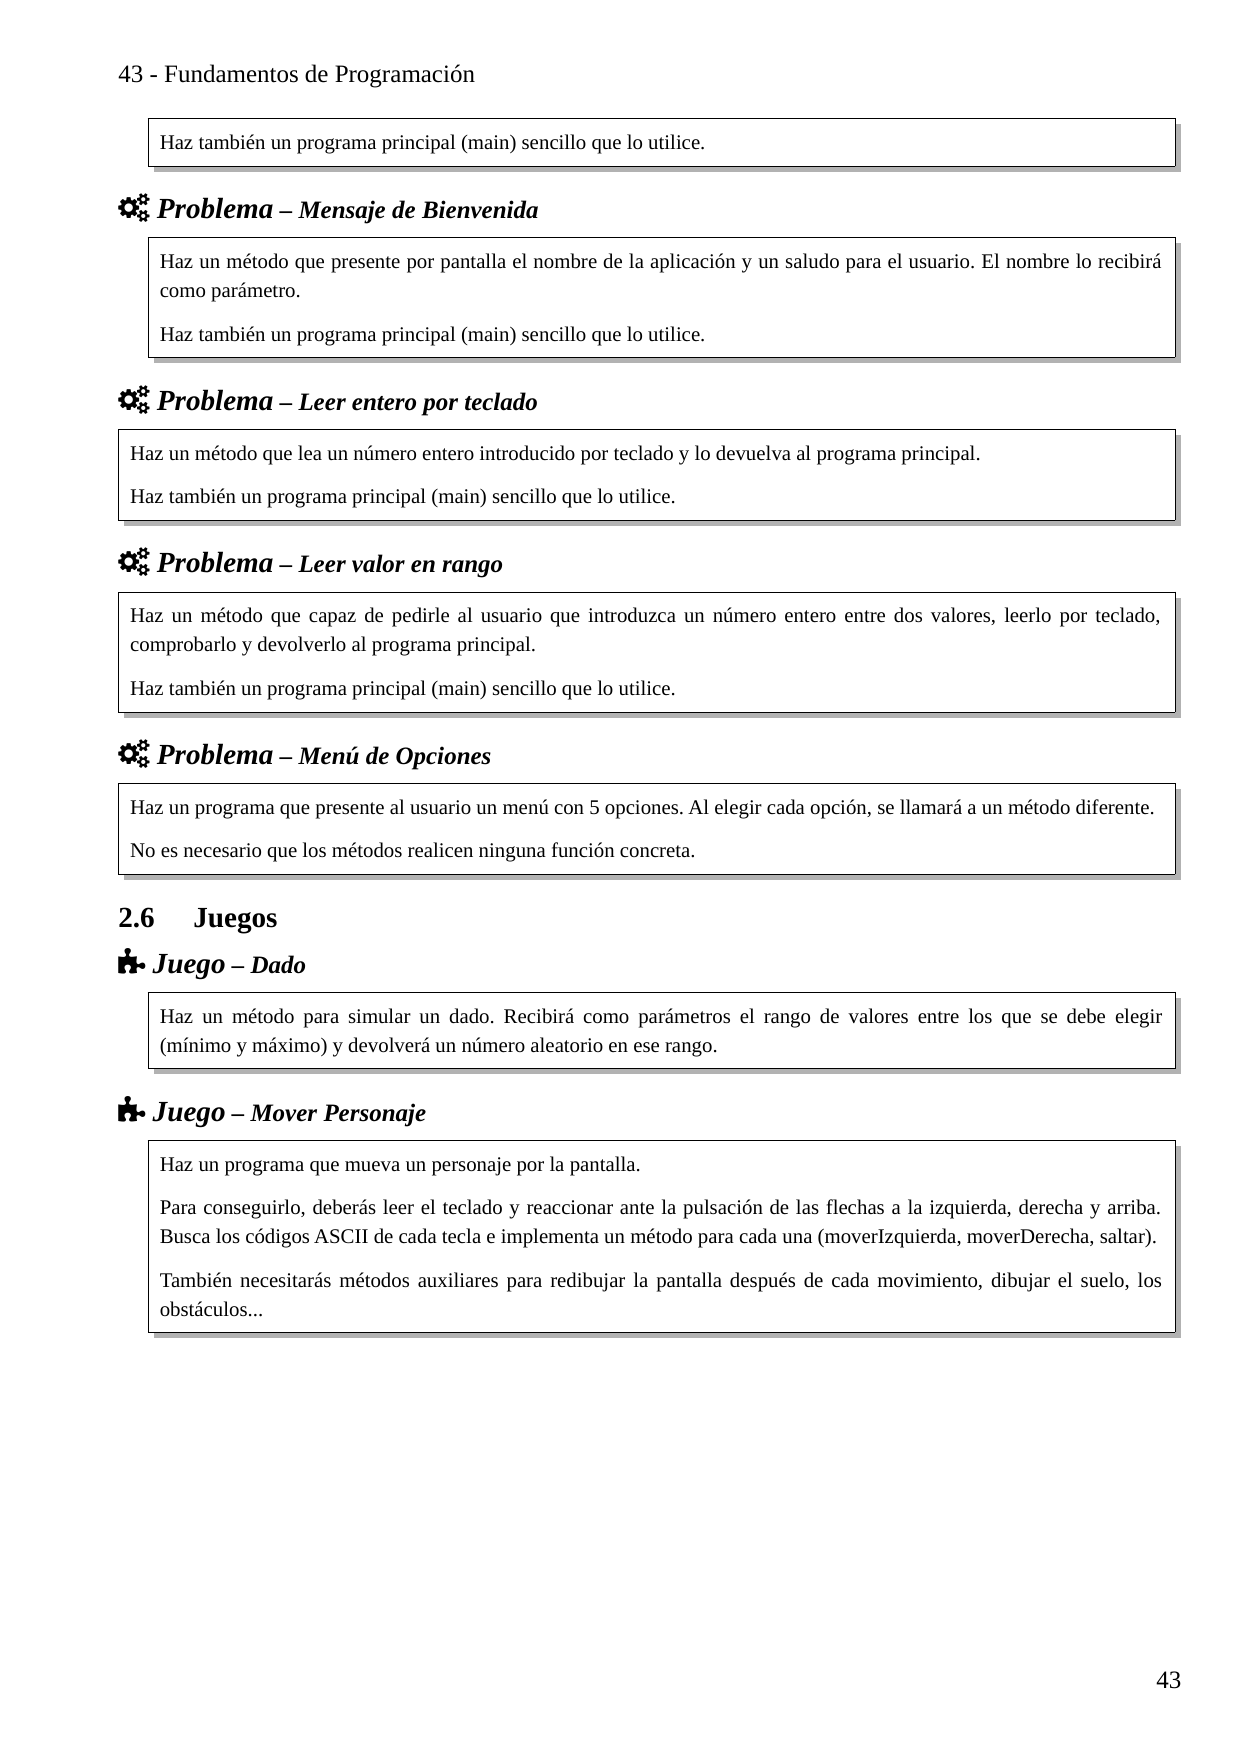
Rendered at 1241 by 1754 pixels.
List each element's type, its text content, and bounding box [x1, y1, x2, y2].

text  Problema – Mensaje de Bienvenida [118, 191, 1181, 225]
text  Juego – Dado [118, 946, 1181, 979]
text Haz también un programa principal (main) sencillo que lo utilice. [119, 664, 1175, 712]
text Haz también un programa principal (main) sencillo que lo utilice. [149, 309, 1175, 357]
text Haz un método que capaz de pedirle al usuario que introduzca un número entero entre dos valores, leerlo por teclado, comprobarlo y devolverlo al programa principal. [119, 593, 1175, 656]
text  Juego – Mover Personaje [118, 1094, 1181, 1127]
text Haz un método que lea un número entero introducido por teclado y lo devuelva al programa principal. [119, 430, 1175, 465]
text No es necesario que los métodos realicen ninguna función concreta. [119, 827, 1175, 874]
text Para conseguirlo, deberás leer el teclado y reaccionar ante la pulsación de las flechas a la izquierda, derecha y arriba. Busca los códigos ASCII de cada tecla e implementa un método para cada una (moverIzquierda, moverDerecha, saltar). [149, 1183, 1175, 1248]
text Haz también un programa principal (main) sencillo que lo utilice. [149, 119, 1175, 166]
text Haz también un programa principal (main) sencillo que lo utilice. [119, 472, 1175, 520]
text Haz un programa que mueva un personaje por la pantalla. [149, 1141, 1175, 1176]
text Haz un método que presente por pantalla el nombre de la aplicación y un saludo para el usuario. El nombre lo recibirá como parámetro. [149, 238, 1175, 302]
text  Problema – Leer entero por teclado [118, 383, 1181, 416]
text También necesitarás métodos auxiliares para redibujar la pantalla después de cada movimiento, dibujar el suelo, los obstáculos... [149, 1256, 1175, 1332]
text Haz un método para simular un dado. Recibirá como parámetros el rango de valores entre los que se debe elegir (mínimo y máximo) y devolverá un número aleatorio en ese rango. [149, 993, 1175, 1068]
subtitle Juegos [118, 900, 1181, 933]
text  Problema – Leer valor en rango [118, 545, 1181, 579]
text  Problema – Menú de Opciones [118, 737, 1181, 771]
text Haz un programa que presente al usuario un menú con 5 opciones. Al elegir cada opción, se llamará a un método diferente. [119, 784, 1175, 819]
